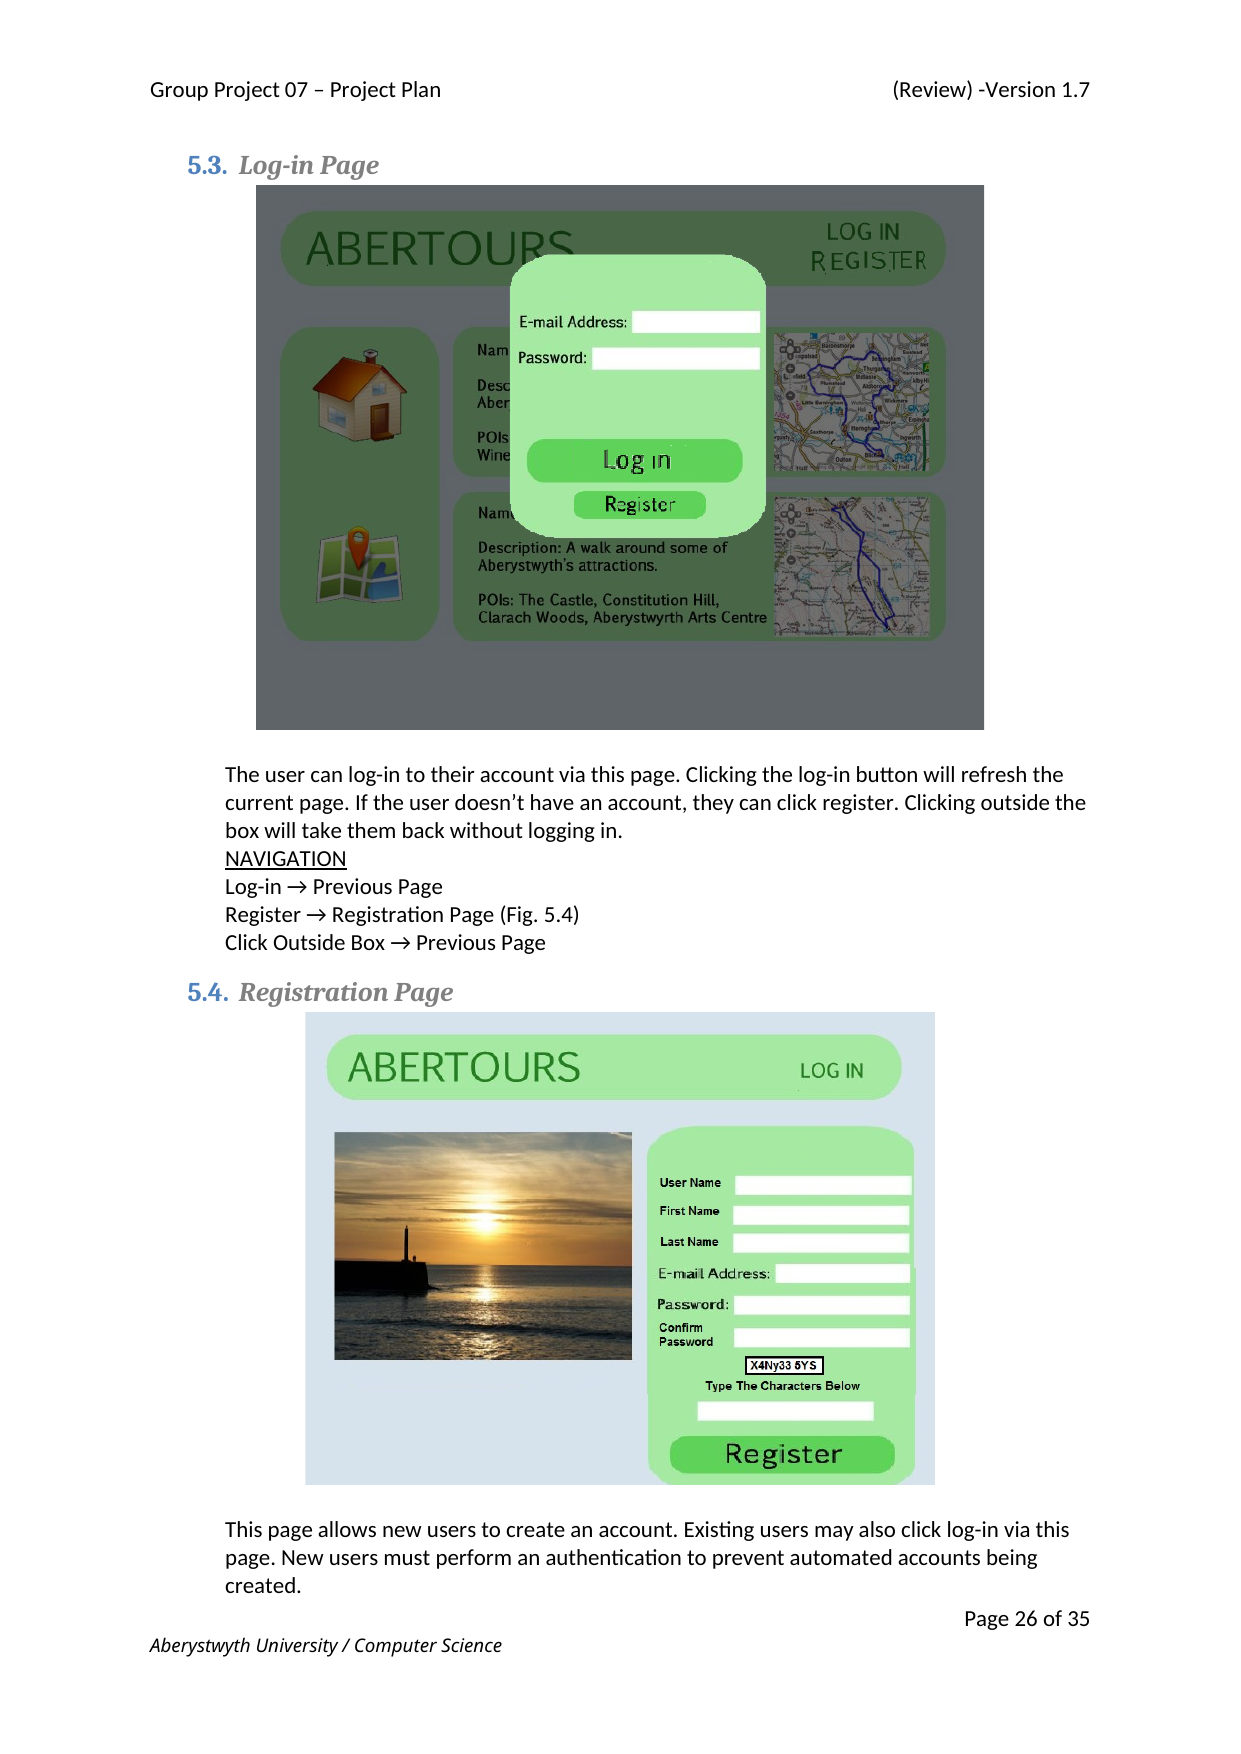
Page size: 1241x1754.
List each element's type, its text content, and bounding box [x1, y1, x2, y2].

subtitle Log-in Page [187, 150, 1090, 181]
text Log-in → Previous Page [225, 872, 1090, 900]
subtitle Registration Page [187, 977, 1090, 1008]
text NAVIGATION [225, 844, 1090, 872]
text The user can log-in to their account via this page. Clicking the log-in button will refresh the current page. If the user doesn’t have an account, they can click register. Clicking outside the box will take them back without logging in. [225, 760, 1090, 844]
text This page allows new users to create an account. Existing users may also click log-in via this page. New users must perform an authentication to prevent automated accounts being created. [225, 1515, 1090, 1599]
text Click Outside Box → Previous Page [225, 928, 1090, 956]
text Register → Registration Page (Fig. 5.4) [225, 900, 1090, 928]
